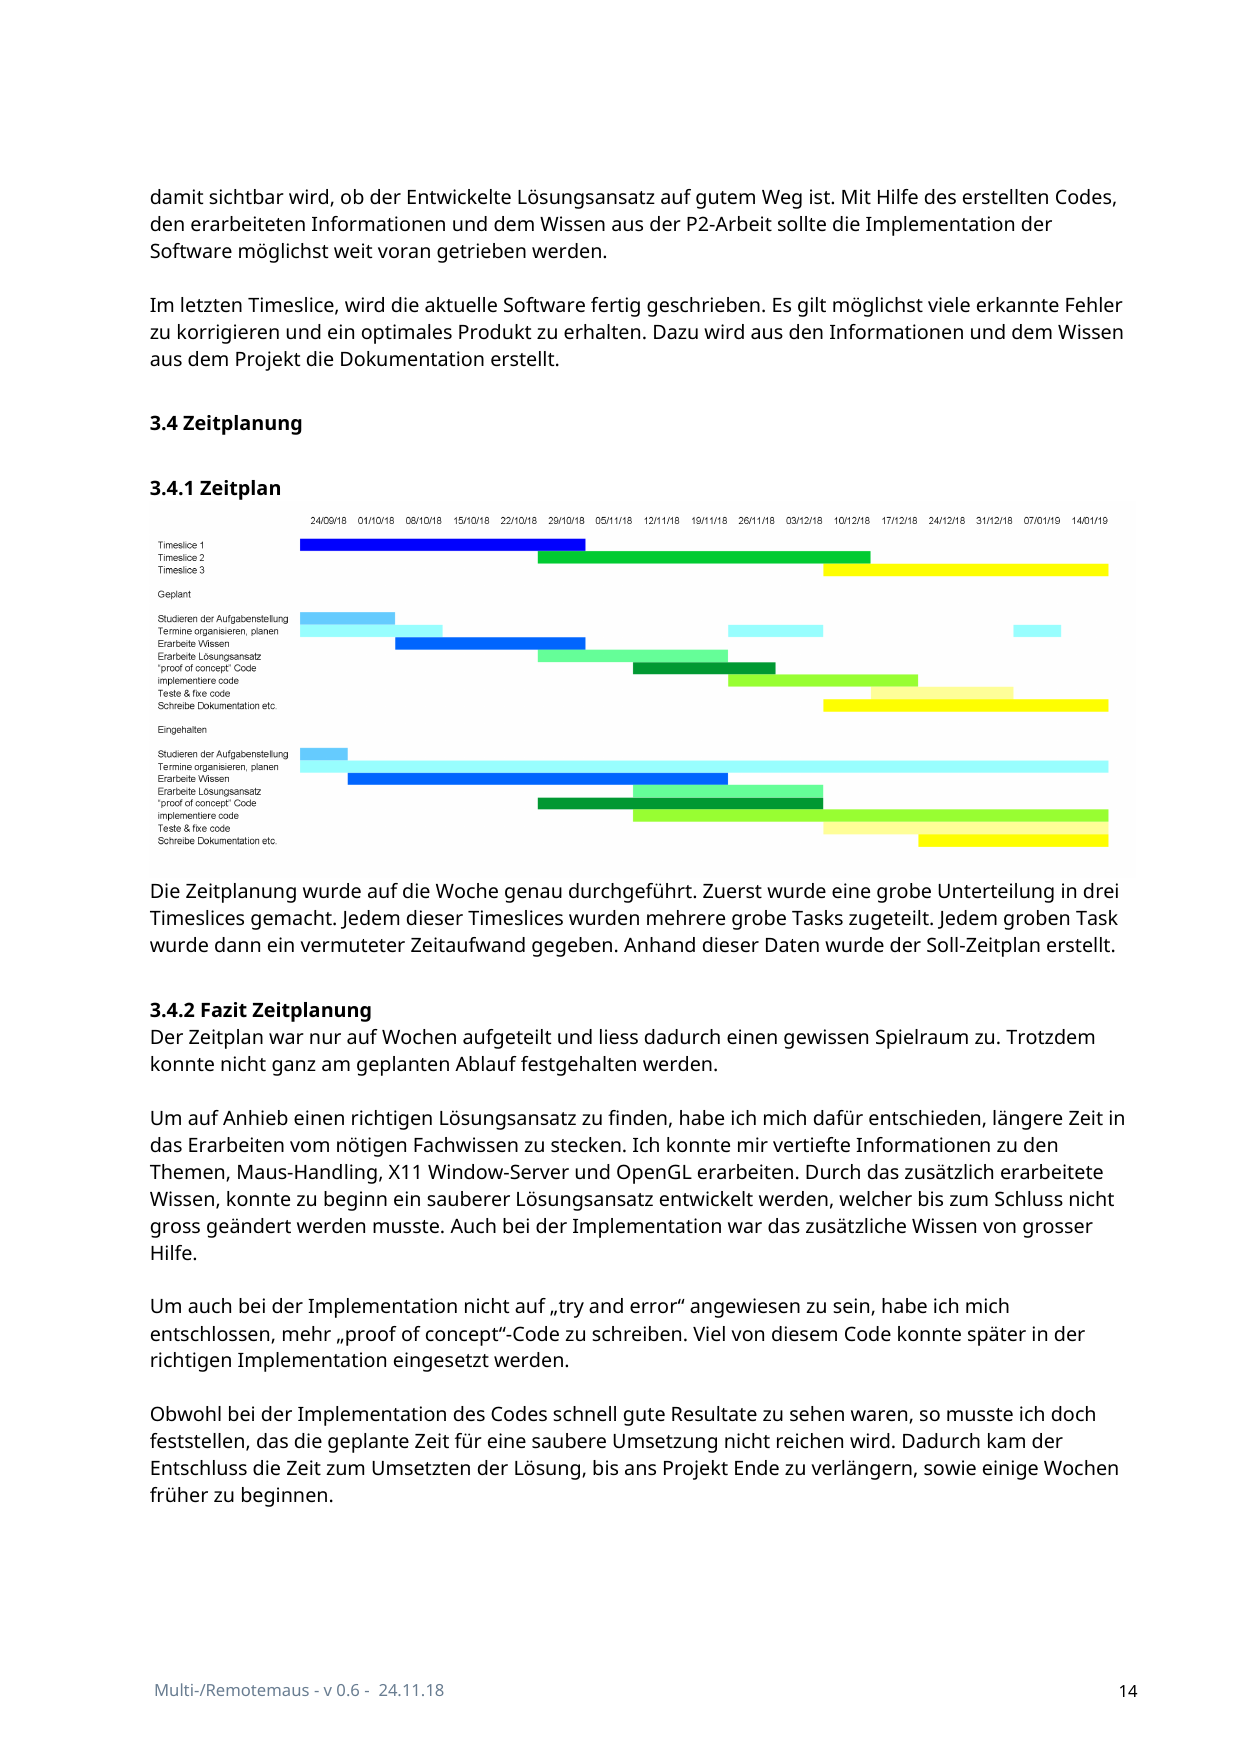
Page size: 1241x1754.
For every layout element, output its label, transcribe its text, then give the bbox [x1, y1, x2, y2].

picture [149, 501, 1136, 878]
subtitle Zeitplanung [149, 409, 1136, 436]
text Obwohl bei der Implementation des Codes schnell gute Resultate zu sehen waren, so musste ich doch feststellen, das die geplante Zeit für eine saubere Umsetzung nicht reichen wird. Dadurch kam der Entschluss die Zeit zum Umsetzten der Lösung, bis ans Projekt Ende zu verlängern, sowie einige Wochen früher zu beginnen. [149, 1401, 1136, 1509]
text Die Zeitplanung wurde auf die Woche genau durchgeführt. Zuerst wurde eine grobe Unterteilung in drei Timeslices gemacht. Jedem dieser Timeslices wurden mehrere grobe Tasks zugeteilt. Jedem groben Task wurde dann ein vermuteter Zeitaufwand gegeben. Anhand dieser Daten wurde der Soll-Zeitplan erstellt. [149, 878, 1136, 958]
text Um auch bei der Implementation nicht auf „try and error“ angewiesen zu sein, habe ich mich entschlossen, mehr „proof of concept“-Code zu schreiben. Viel von diesem Code konnte später in der richtigen Implementation eingesetzt werden. [149, 1293, 1136, 1374]
text Um auf Anhieb einen richtigen Lösungsansatz zu finden, habe ich mich dafür entschieden, längere Zeit in das Erarbeiten vom nötigen Fachwissen zu stecken. Ich konnte mir vertiefte Informationen zu den Themen, Maus-Handling, X11 Window-Server und OpenGL erarbeiten. Durch das zusätzlich erarbeitete Wissen, konnte zu beginn ein sauberer Lösungsansatz entwickelt werden, welcher bis zum Schluss nicht gross geändert werden musste. Auch bei der Implementation war das zusätzliche Wissen von grosser Hilfe. [149, 1104, 1136, 1266]
text Der Zeitplan war nur auf Wochen aufgeteilt und liess dadurch einen gewissen Spielraum zu. Trotzdem konnte nicht ganz am geplanten Ablauf festgehalten werden. [149, 1023, 1136, 1077]
subtitle Zeitplan [149, 474, 1136, 501]
text damit sichtbar wird, ob der Entwickelte Lösungsansatz auf gutem Weg ist. Mit Hilfe des erstellten Codes, den erarbeiteten Informationen und dem Wissen aus der P2-Arbeit sollte die Implementation der Software möglichst weit voran getrieben werden. [149, 183, 1136, 264]
subtitle Fazit Zeitplanung [149, 996, 1136, 1023]
text Im letzten Timeslice, wird die aktuelle Software fertig geschrieben. Es gilt möglichst viele erkannte Fehler zu korrigieren und ein optimales Produkt zu erhalten. Dazu wird aus den Informationen und dem Wissen aus dem Projekt die Dokumentation erstellt. [149, 291, 1136, 372]
